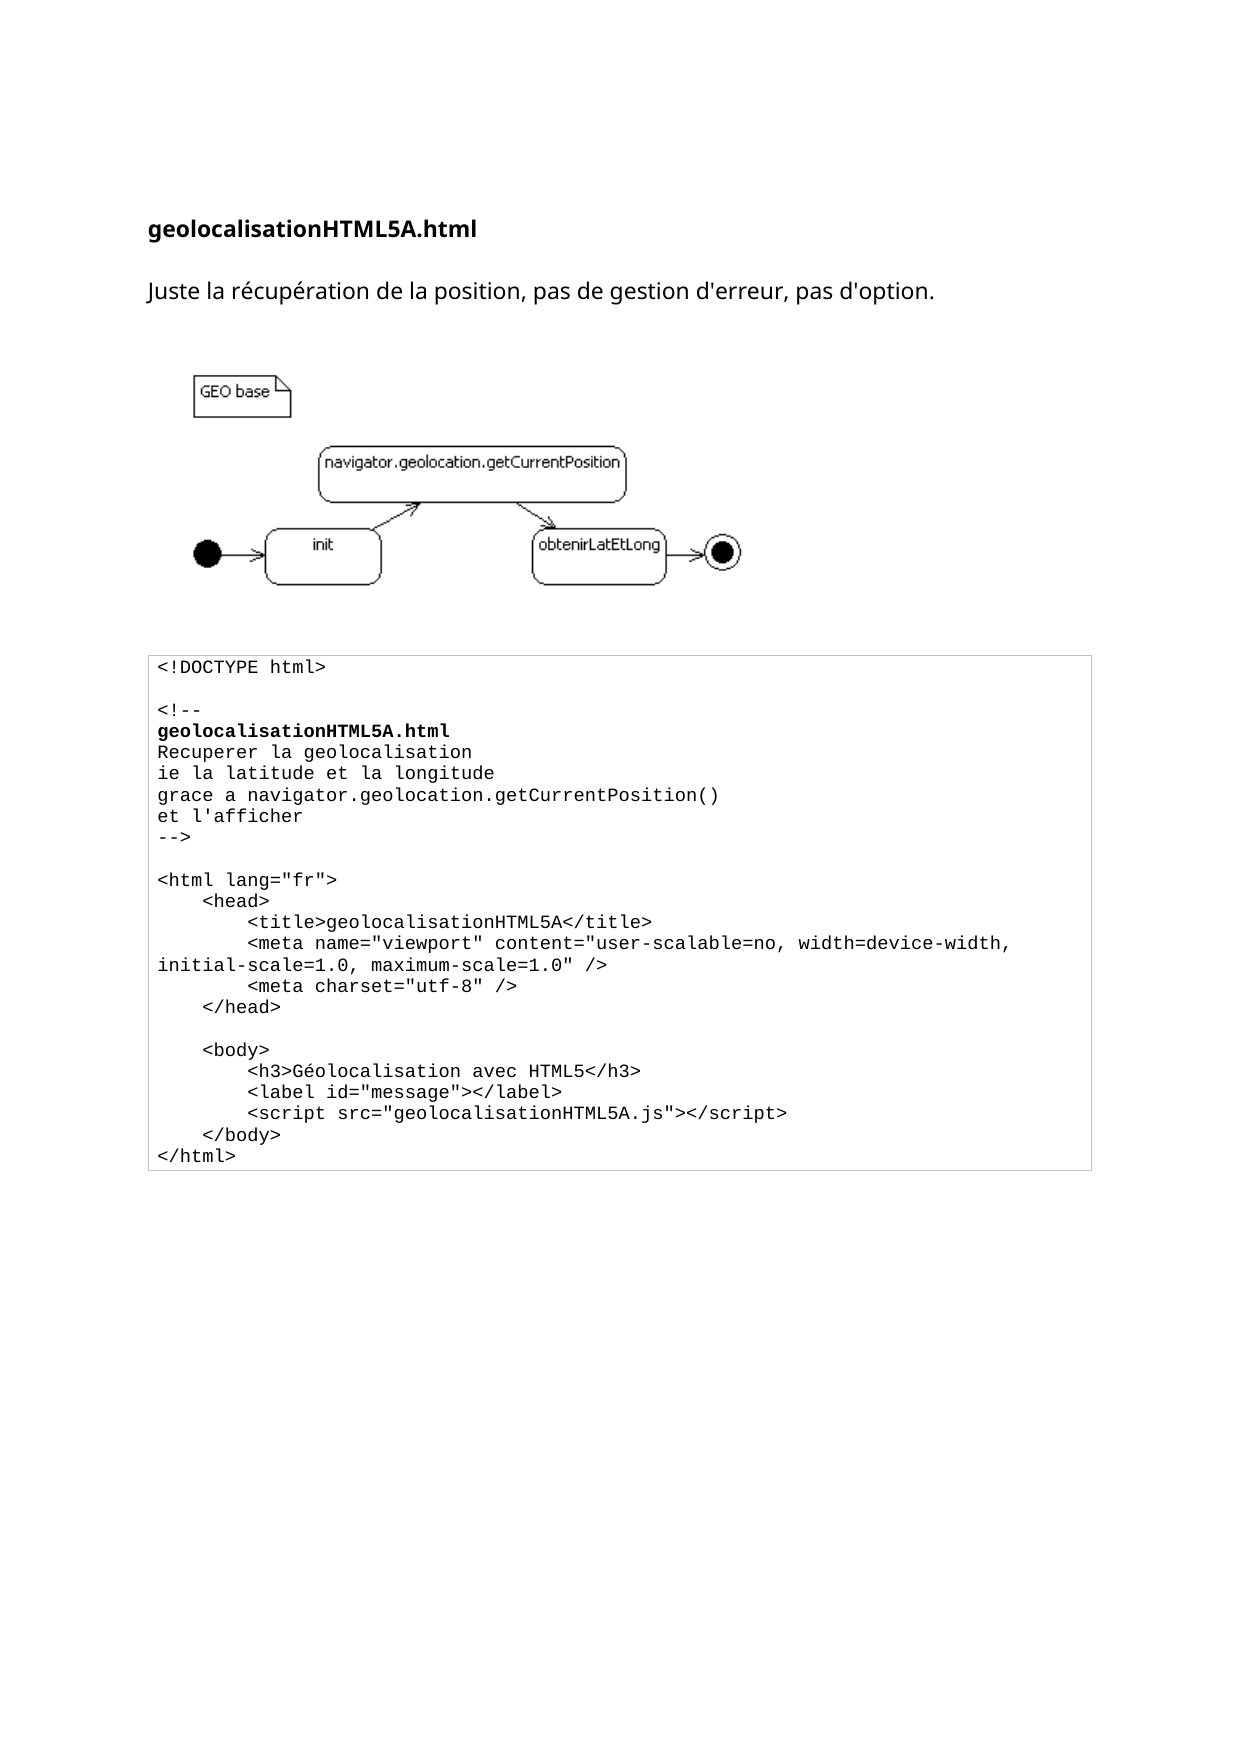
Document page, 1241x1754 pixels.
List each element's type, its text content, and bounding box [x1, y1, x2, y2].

text <meta name="viewport" content="user-scalable=no, width=device-width, initial-scale=1.0, maximum-scale=1.0" /> [149, 931, 1091, 973]
text </html> [149, 1143, 1091, 1170]
text <meta charset="utf-8" /> [149, 973, 1091, 995]
text ie la latitude et la longitude [149, 761, 1091, 782]
text et l'afficher [149, 803, 1091, 825]
text <head> [149, 888, 1091, 910]
picture [164, 346, 771, 615]
text <script src="geolocalisationHTML5A.js"></script> [149, 1101, 1091, 1122]
text <!DOCTYPE html> [149, 656, 1091, 679]
text <!-- [149, 697, 1091, 718]
text <html lang="fr"> [149, 867, 1091, 888]
text --> [149, 825, 1091, 849]
text </head> [149, 995, 1091, 1019]
text <title>geolocalisationHTML5A</title> [149, 910, 1091, 931]
text <h3>Géolocalisation avec HTML5</h3> [149, 1058, 1091, 1080]
text Juste la récupération de la position, pas de gestion d'erreur, pas d'option. [148, 275, 1092, 306]
text Recuperer la geolocalisation [149, 740, 1091, 761]
text <body> [149, 1037, 1091, 1058]
text geolocalisationHTML5A.html [148, 212, 1092, 244]
text grace a navigator.geolocation.getCurrentPosition() [149, 782, 1091, 803]
text <label id="message"></label> [149, 1080, 1091, 1101]
text </body> [149, 1122, 1091, 1143]
text geolocalisationHTML5A.html [149, 718, 1091, 740]
